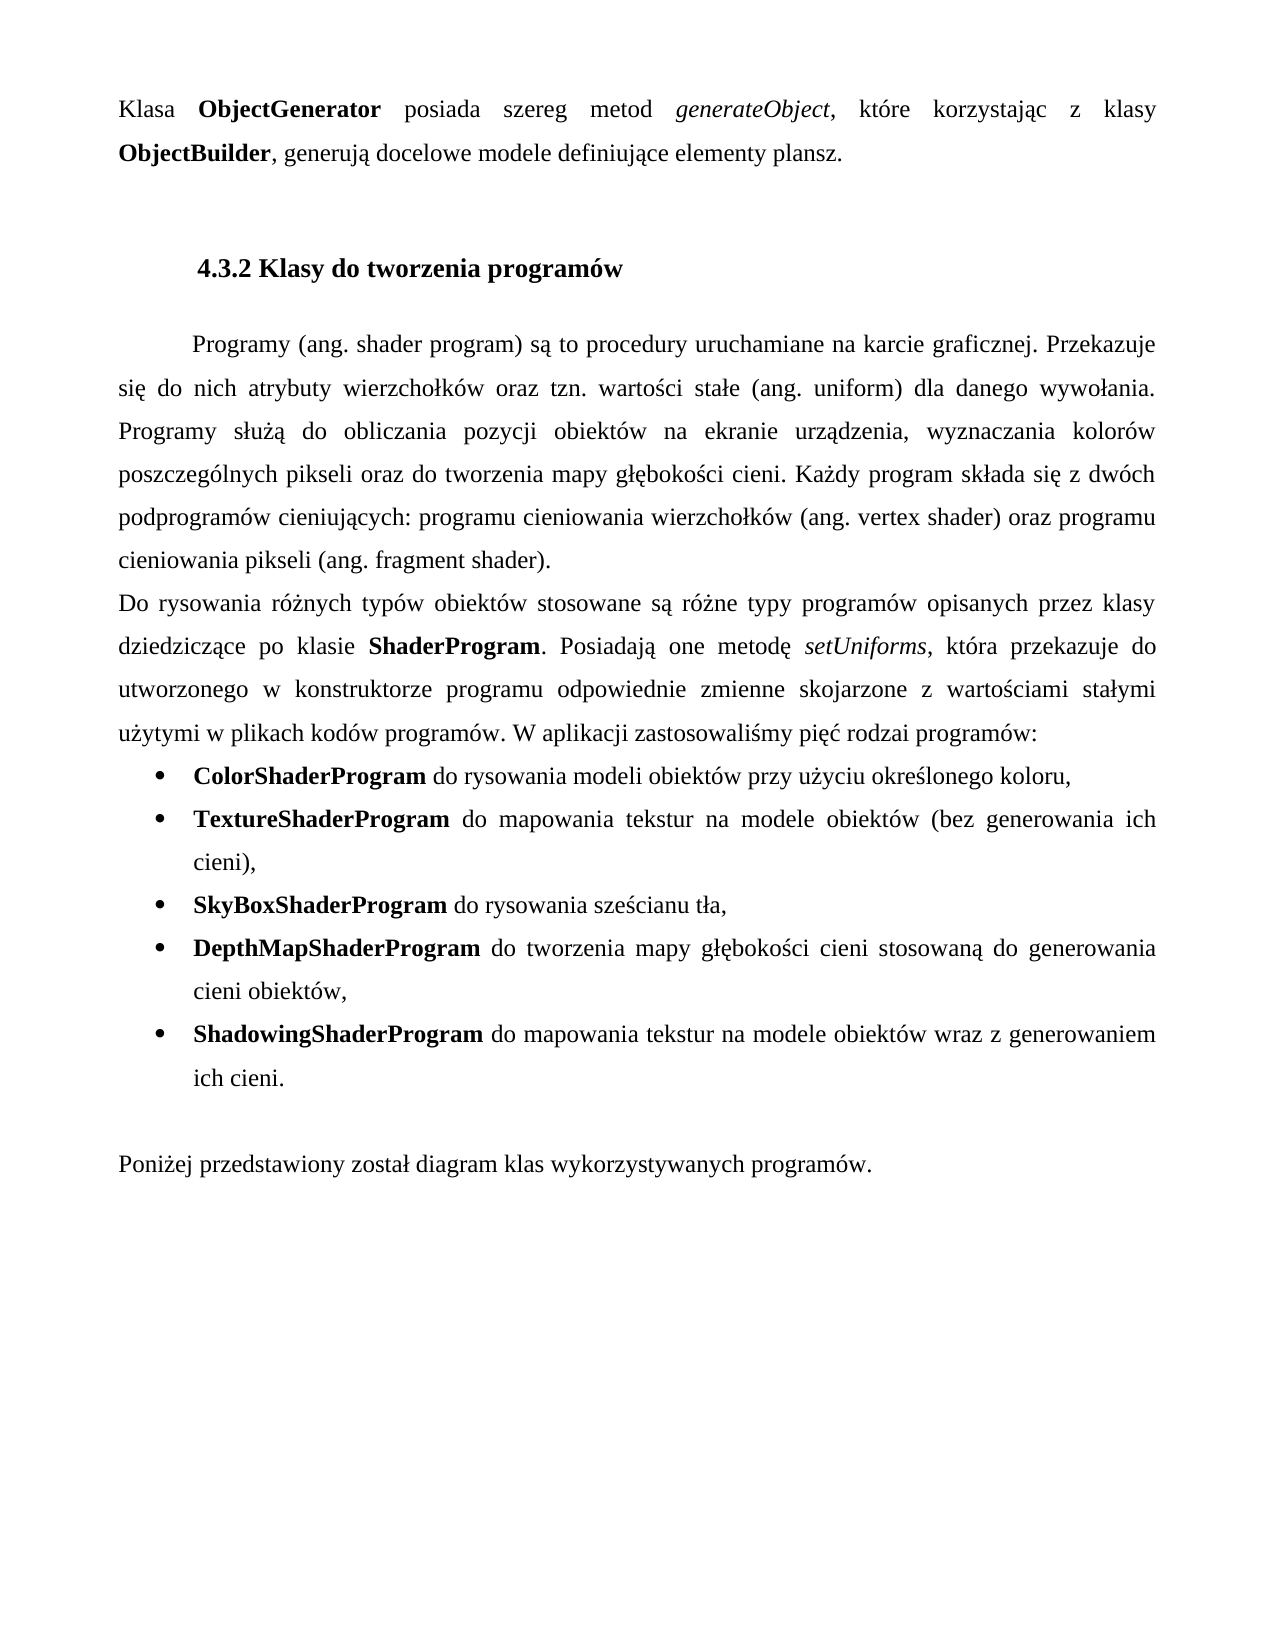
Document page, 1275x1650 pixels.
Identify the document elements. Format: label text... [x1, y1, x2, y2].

list SkyBoxShaderProgram do rysowania sześcianu tła, [156, 890, 1157, 919]
text Poniżej przedstawiony został diagram klas wykorzystywanych programów. [118, 1149, 1157, 1178]
text Programy (ang. shader program) są to procedury uruchamiane na karcie graficznej. Przekazuje się do nich atrybuty wierzchołków oraz tzn. wartości stałe (ang. uniform) dla danego wywołania. Programy służą do obliczania pozycji obiektów na ekranie urządzenia, wyznaczania kolorów poszczególnych pikseli oraz do tworzenia mapy głębokości cieni. Każdy program składa się z dwóch podprogramów cieniujących: programu cieniowania wierzchołków (ang. vertex shader) oraz programu cieniowania pikseli (ang. fragment shader). [118, 329, 1157, 574]
list DepthMapShaderProgram do tworzenia mapy głębokości cieni stosowaną do generowania cieni obiektów, [156, 933, 1157, 1005]
list TextureShaderProgram do mapowania tekstur na modele obiektów (bez generowania ich cieni), [156, 804, 1157, 876]
text Do rysowania różnych typów obiektów stosowane są różne typy programów opisanych przez klasy dziedziczące po klasie ShaderProgram. Posiadają one metodę setUniforms, która przekazuje do utworzonego w konstruktorze programu odpowiednie zmienne skojarzone z wartościami stałymi użytymi w plikach kodów programów. W aplikacji zastosowaliśmy pięć rodzai programów: [118, 588, 1157, 746]
list ShadowingShaderProgram do mapowania tekstur na modele obiektów wraz z generowaniem ich cieni. [156, 1019, 1157, 1091]
text Klasa ObjectGenerator posiada szereg metod generateObject, które korzystając z klasy ObjectBuilder, generują docelowe modele definiujące elementy plansz. [118, 94, 1157, 166]
list ColorShaderProgram do rysowania modeli obiektów przy użyciu określonego koloru, [156, 761, 1157, 789]
subtitle Klasy do tworzenia programów [191, 252, 1157, 283]
